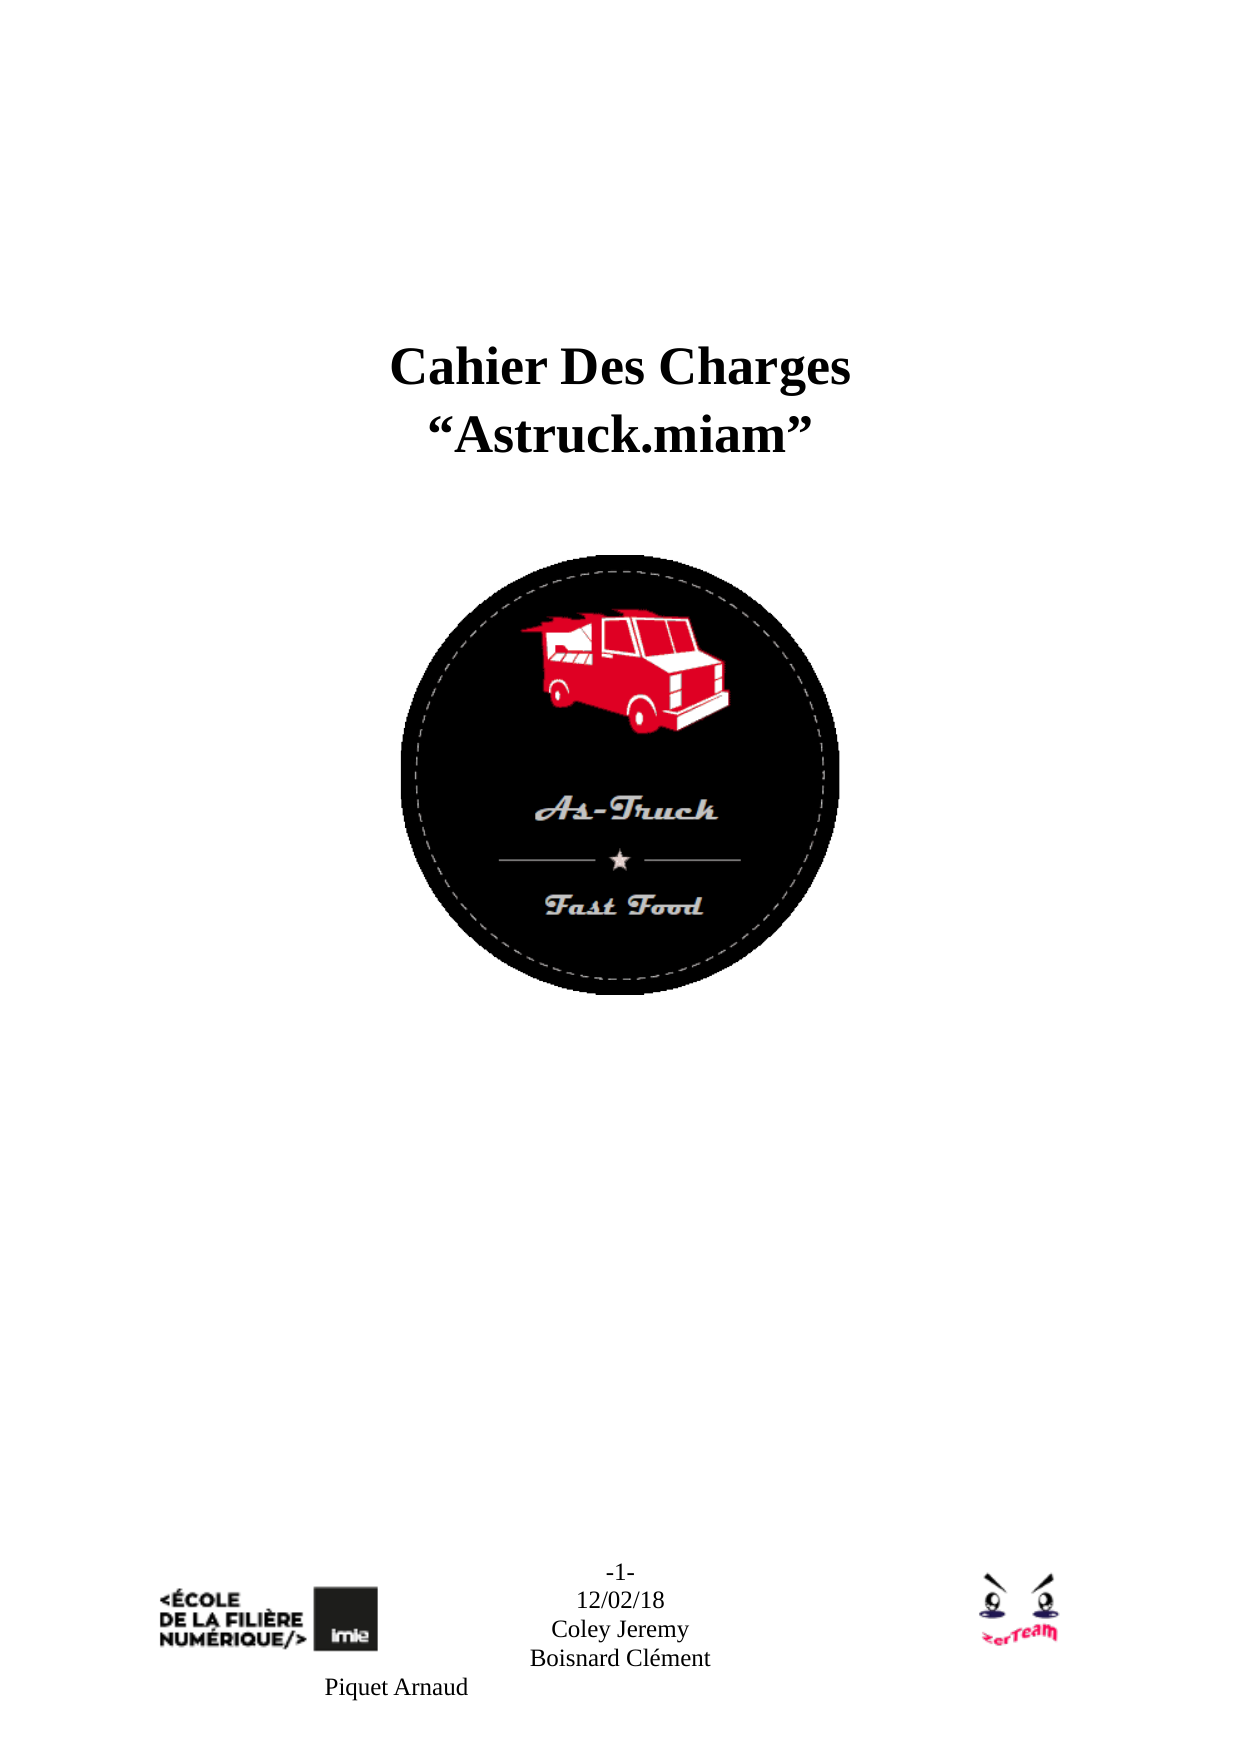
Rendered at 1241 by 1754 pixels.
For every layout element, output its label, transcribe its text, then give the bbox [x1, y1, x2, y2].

text Cahier Des Charges [118, 334, 1122, 396]
text “Astruck.miam” [118, 402, 1122, 464]
